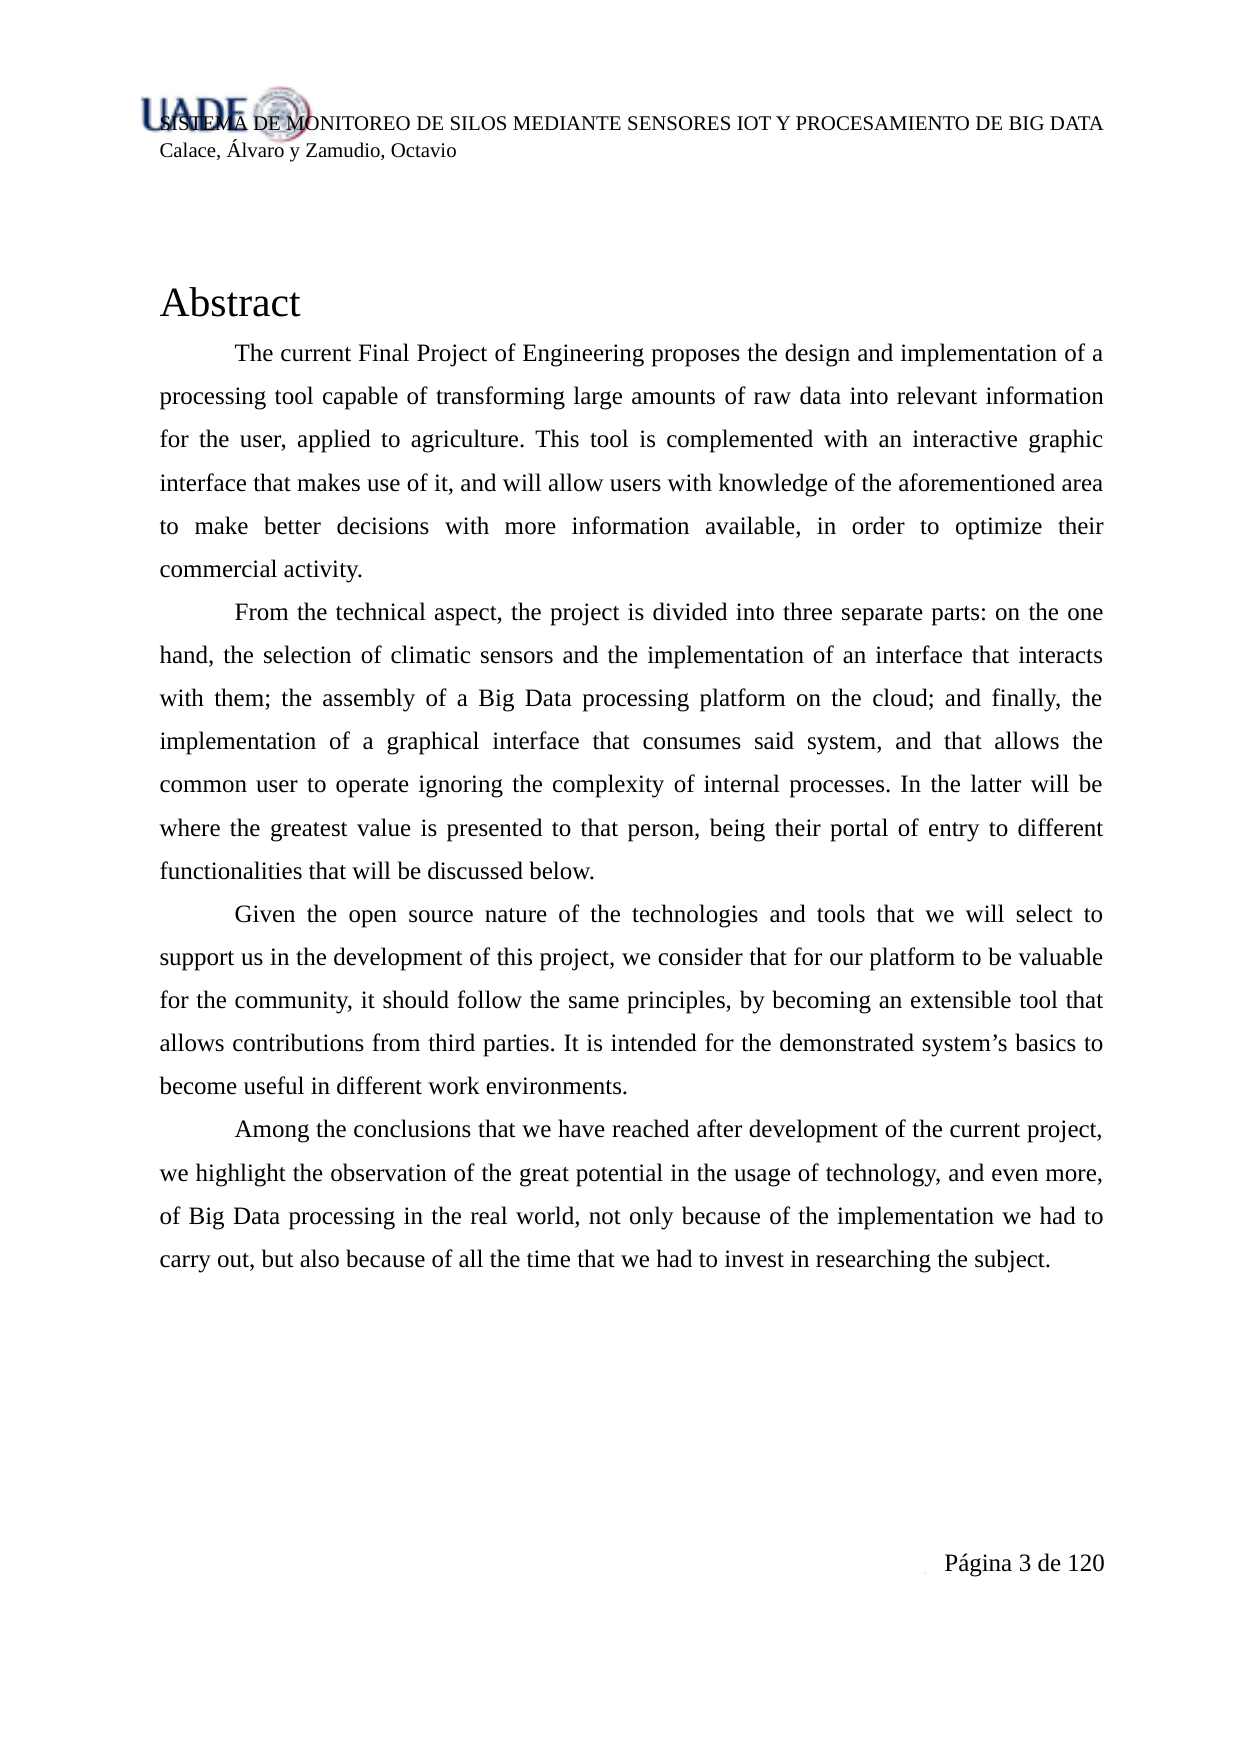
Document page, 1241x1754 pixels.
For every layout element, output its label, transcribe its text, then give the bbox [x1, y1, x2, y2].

text Given the open source nature of the technologies and tools that we will select to support us in the development of this project, we consider that for our platform to be valuable for the community, it should follow the same principles, by becoming an extensible tool that allows contributions from third parties. It is intended for the demonstrated system’s basics to become useful in different work environments. [159, 899, 1104, 1100]
text Among the conclusions that we have reached after development of the current project, we highlight the observation of the great potential in the usage of technology, and even more, of Big Data processing in the real world, not only because of the implementation we had to carry out, but also because of all the time that we had to invest in researching the subject. [159, 1114, 1104, 1273]
picture [140, 86, 314, 146]
text From the technical aspect, the project is divided into three separate parts: on the one hand, the selection of climatic sensors and the implementation of an interface that interacts with them; the assembly of a Big Data processing platform on the cloud; and finally, the implementation of a graphical interface that consumes said system, and that allows the common user to operate ignoring the complexity of internal processes. In the latter will be where the greatest value is presented to that person, being their portal of entry to different functionalities that will be discussed below. [159, 597, 1104, 884]
subtitle Abstract [159, 278, 1104, 326]
text The current Final Project of Engineering proposes the design and implementation of a processing tool capable of transforming large amounts of raw data into relevant information for the user, applied to agriculture. This tool is complemented with an interactive graphic interface that makes use of it, and will allow users with knowledge of the aforementioned area to make better decisions with more information available, in order to optimize their commercial activity. [159, 338, 1104, 583]
